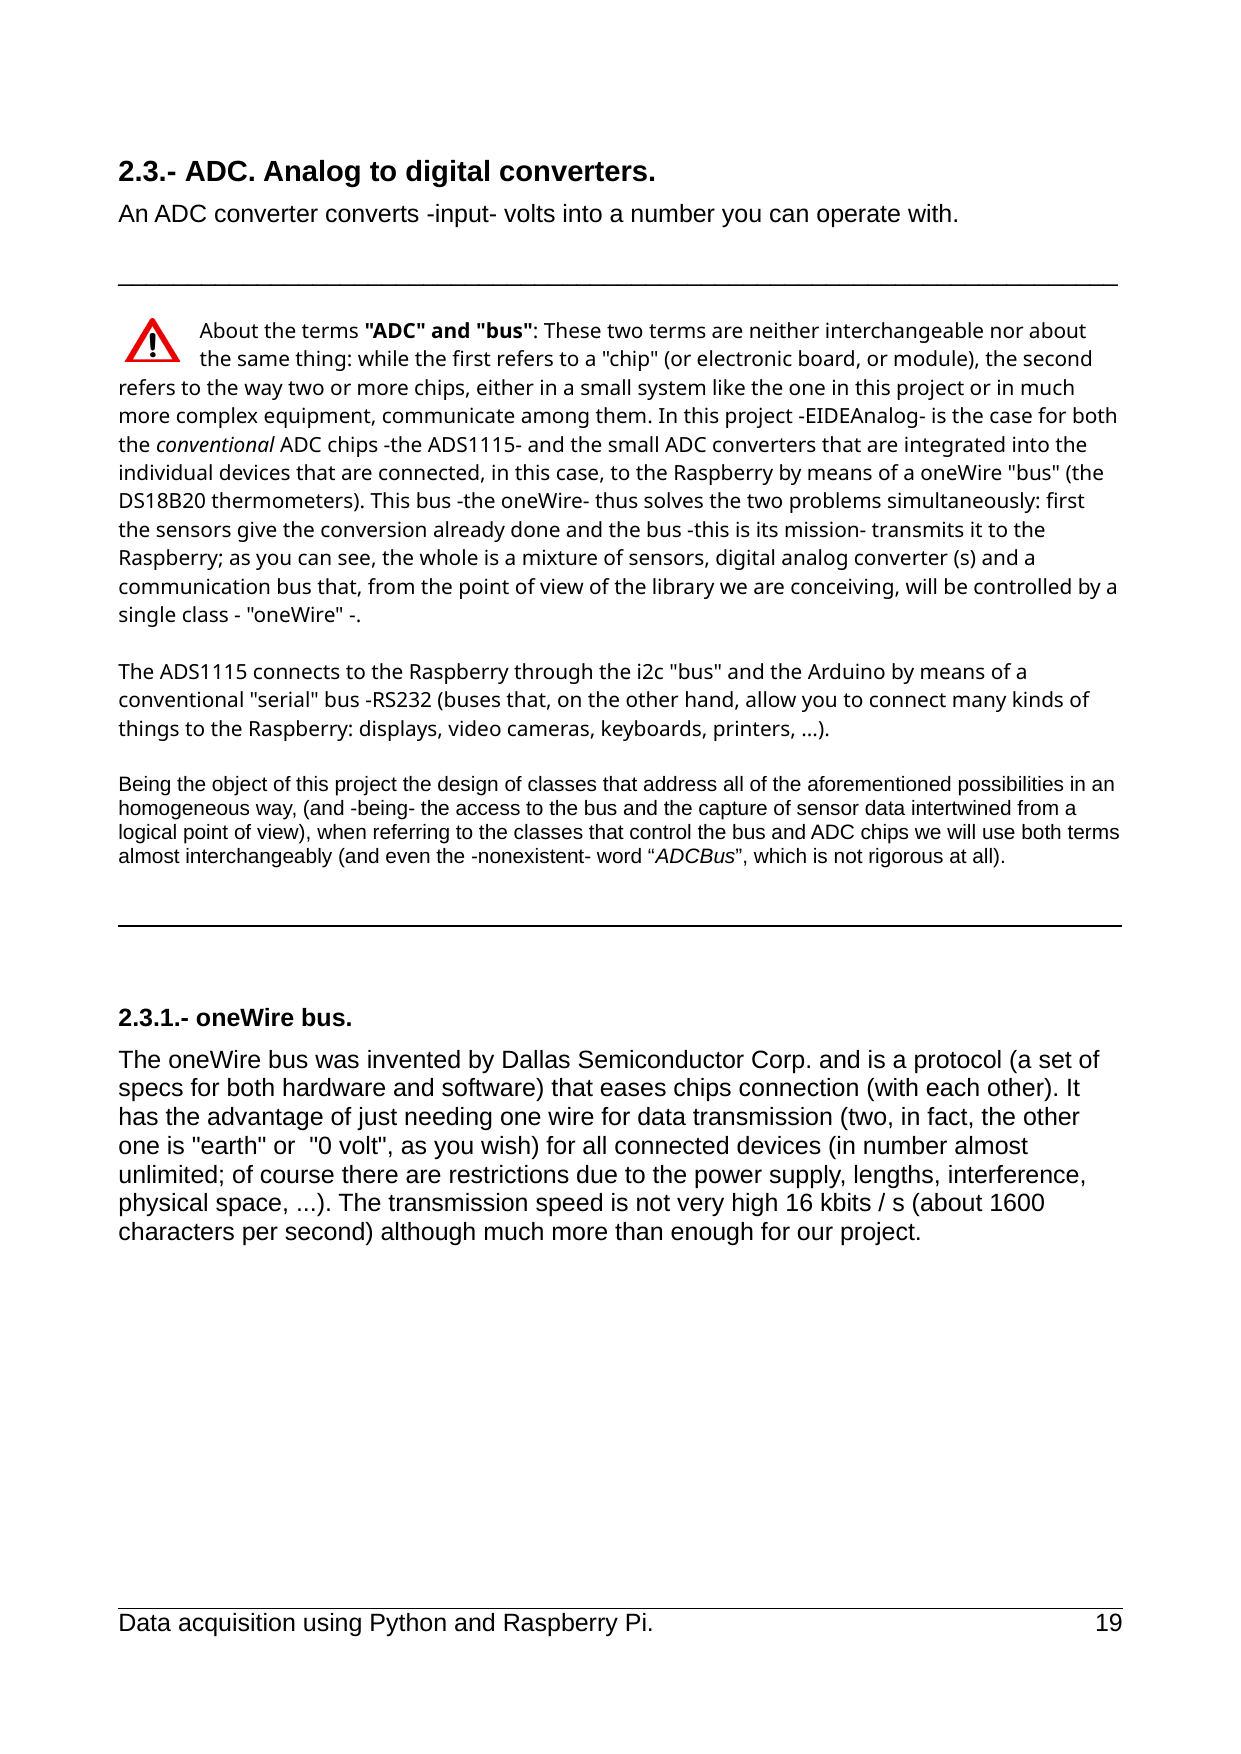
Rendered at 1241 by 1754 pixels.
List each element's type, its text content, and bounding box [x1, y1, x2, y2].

picture [124, 318, 181, 362]
text About the terms "ADC" and "bus": These two terms are neither interchangeable nor about the same thing: while the first refers to a "chip" (or electronic board, or module), the second refers to the way two or more chips, either in a small system like the one in this project or in much more complex equipment, communicate among them. In this project -EIDEAnalog- is the case for both the conventional ADC chips -the ADS1115- and the small ADC converters that are integrated into the individual devices that are connected, in this case, to the Raspberry by means of a oneWire "bus" (the DS18B20 thermometers). This bus -the oneWire- thus solves the two problems simultaneously: first the sensors give the conversion already done and the bus -this is its mission- transmits it to the Raspberry; as you can see, the whole is a mixture of sensors, digital analog converter (s) and a communication bus that, from the point of view of the library we are conceiving, will be controlled by a single class - "oneWire" -. [118, 316, 1122, 629]
text The oneWire bus was invented by Dallas Semiconductor Corp. and is a protocol (a set of specs for both hardware and software) that eases chips connection (with each other). It has the advantage of just needing one wire for data transmission (two, in fact, the other one is "earth" or "0 volt", as you wish) for all connected devices (in number almost unlimited; of course there are restrictions due to the power supply, lengths, interference, physical space, ...). The transmission speed is not very high 16 kbits / s (about 1600 characters per second) although much more than enough for our project. [118, 1044, 1122, 1246]
subtitle 2.3.1.- oneWire bus. [118, 1003, 1122, 1032]
text ________________________________________________________________________ [118, 258, 1122, 286]
text An ADC converter converts -input- volts into a number you can operate with. [118, 199, 1122, 228]
text The ADS1115 connects to the Raspberry through the i2c "bus" and the Arduino by means of a conventional "serial" bus -RS232 (buses that, on the other hand, allow you to connect many kinds of things to the Raspberry: displays, video cameras, keyboards, printers, ...). [118, 657, 1122, 742]
text Being the object of this project the design of classes that address all of the aforementioned possibilities in an homogeneous way, (and -being- the access to the bus and the capture of sensor data intertwined from a logical point of view), when referring to the classes that control the bus and ADC chips we will use both terms almost interchangeably (and even the -nonexistent- word “ADCBus”, which is not rigorous at all). [118, 772, 1122, 868]
subtitle 2.3.- ADC. Analog to digital converters. [118, 153, 1122, 187]
